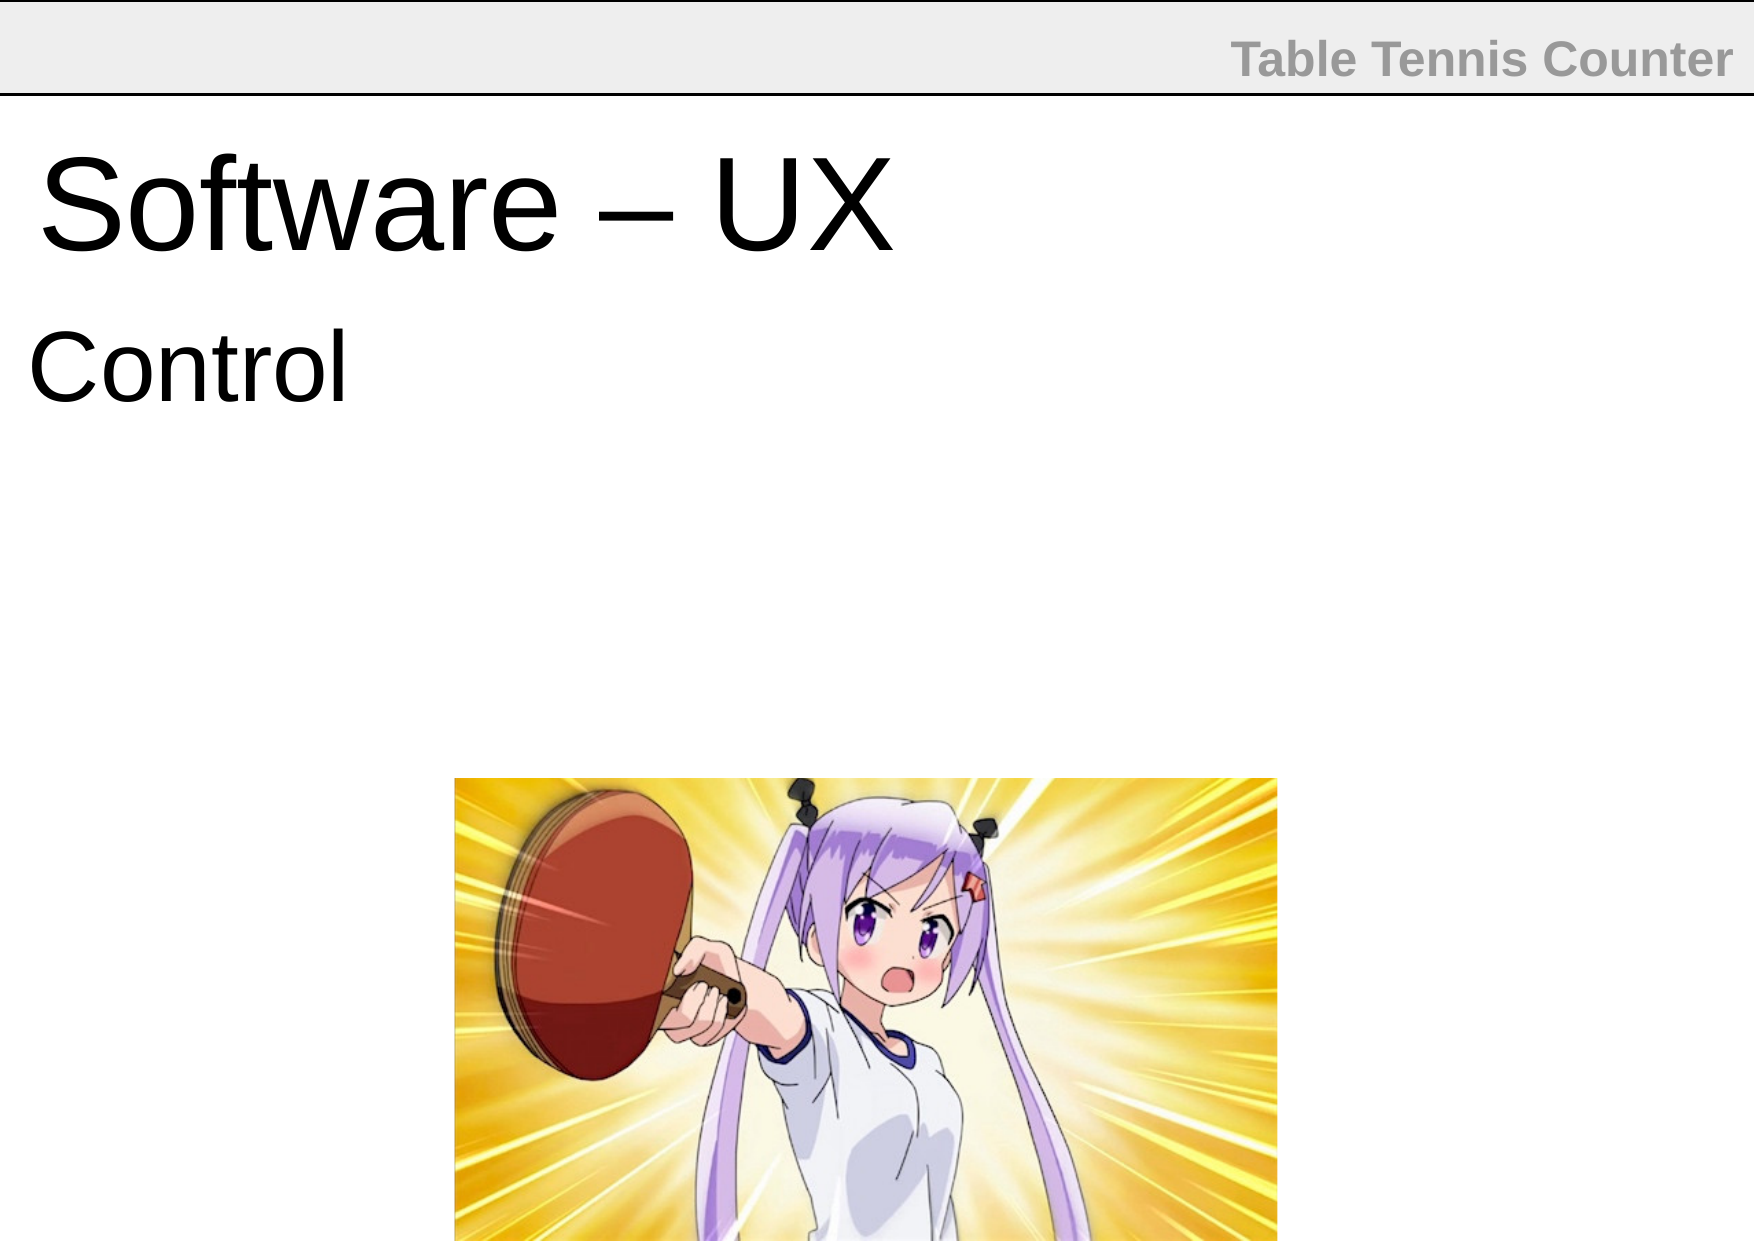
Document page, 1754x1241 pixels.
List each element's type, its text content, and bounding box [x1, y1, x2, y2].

picture [454, 778, 1278, 1241]
text Software – UX [0, 126, 1754, 279]
text Control [0, 308, 1754, 423]
